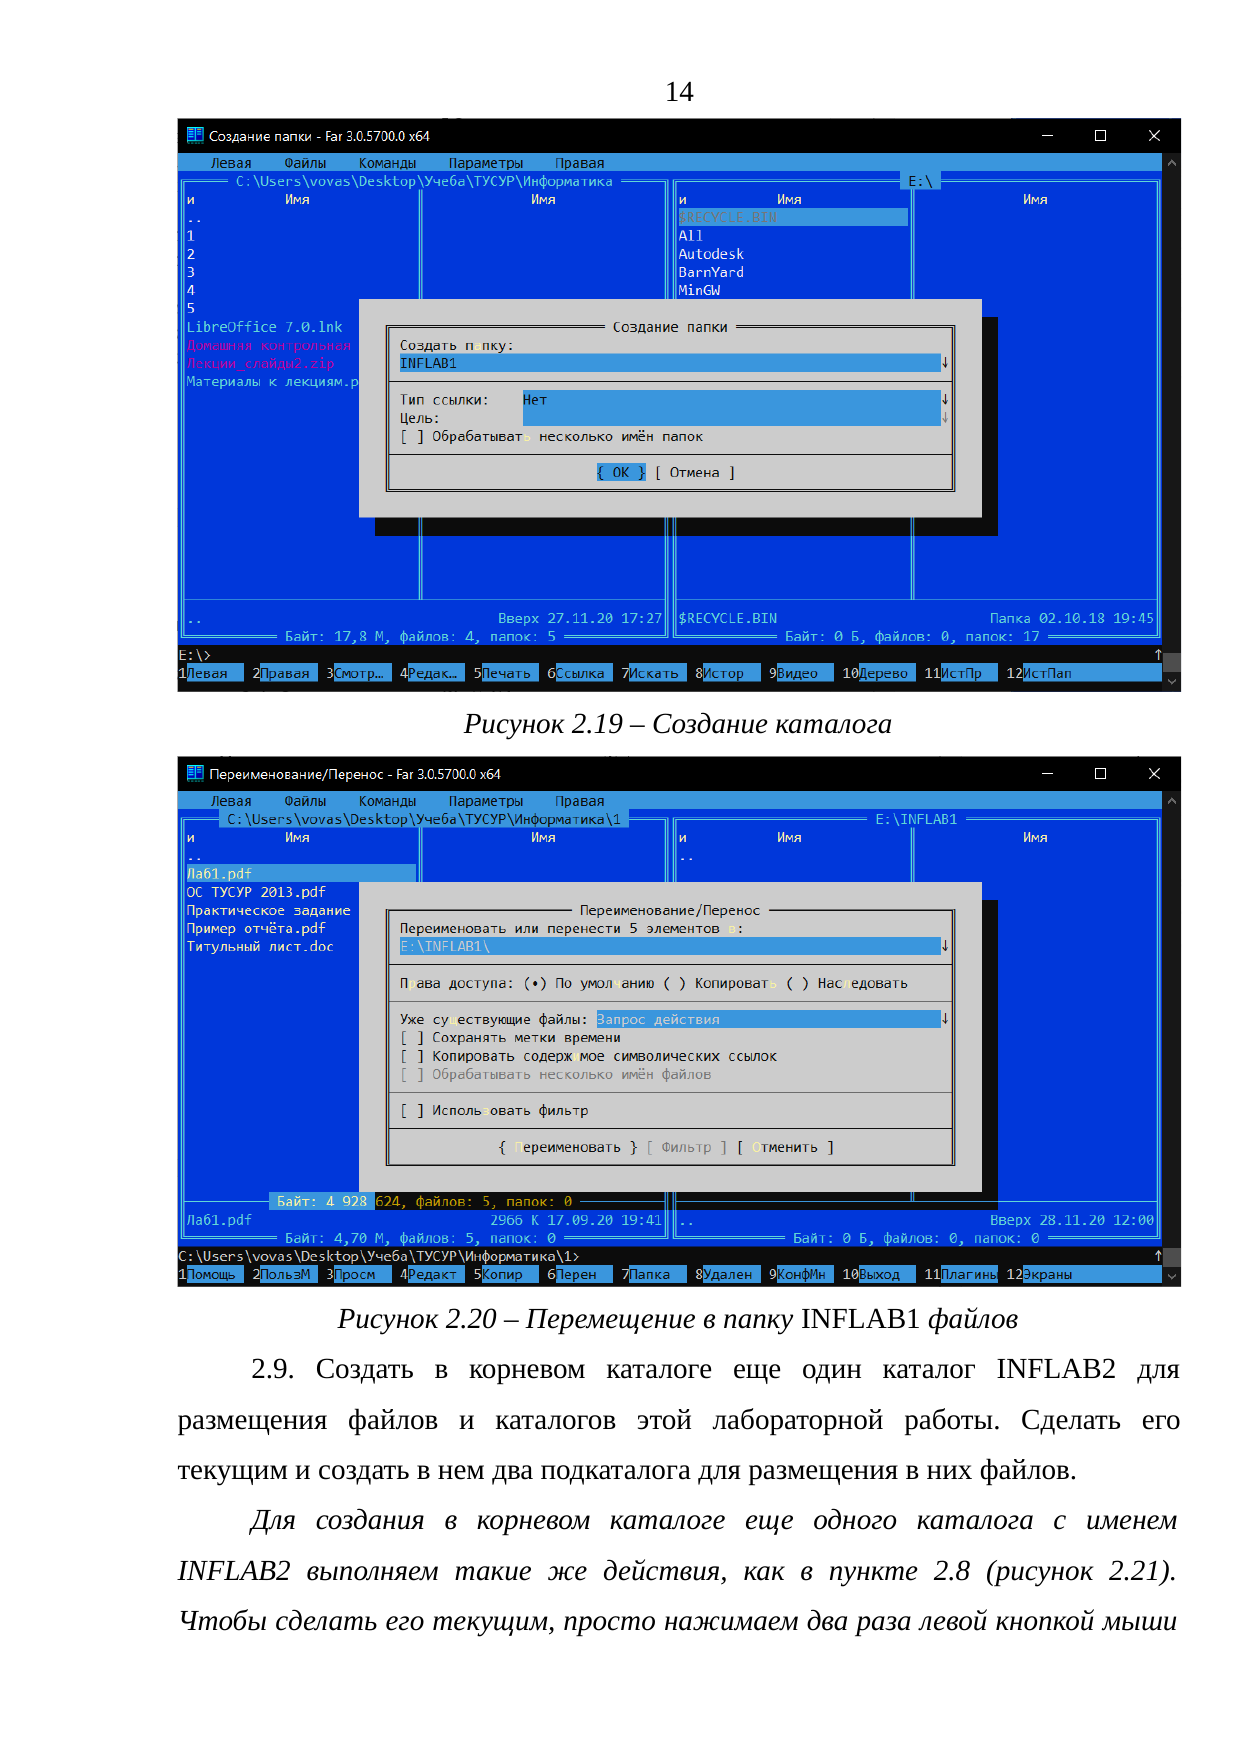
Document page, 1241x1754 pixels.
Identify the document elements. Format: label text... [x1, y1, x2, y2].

text Для создания в корневом каталоге еще одного каталога с именем INFLAB2 выполняем такие же действия, как в пункте 2.8 (рисунок 2.21). Чтобы сделать его текущим, просто нажимаем два раза левой кнопкой мыши [177, 1502, 1181, 1637]
text Рисунок 2.20 – Перемещение в папку INFLAB1 файлов [177, 1301, 1181, 1335]
text Рисунок 2.19 – Создание каталога [177, 706, 1181, 739]
text 2.9. Создать в корневом каталоге еще один каталог INFLAB2 для размещения файлов и каталогов этой лабораторной работы. Сделать его текущим и создать в нем два подкаталога для размещения в них файлов. [177, 1352, 1181, 1486]
